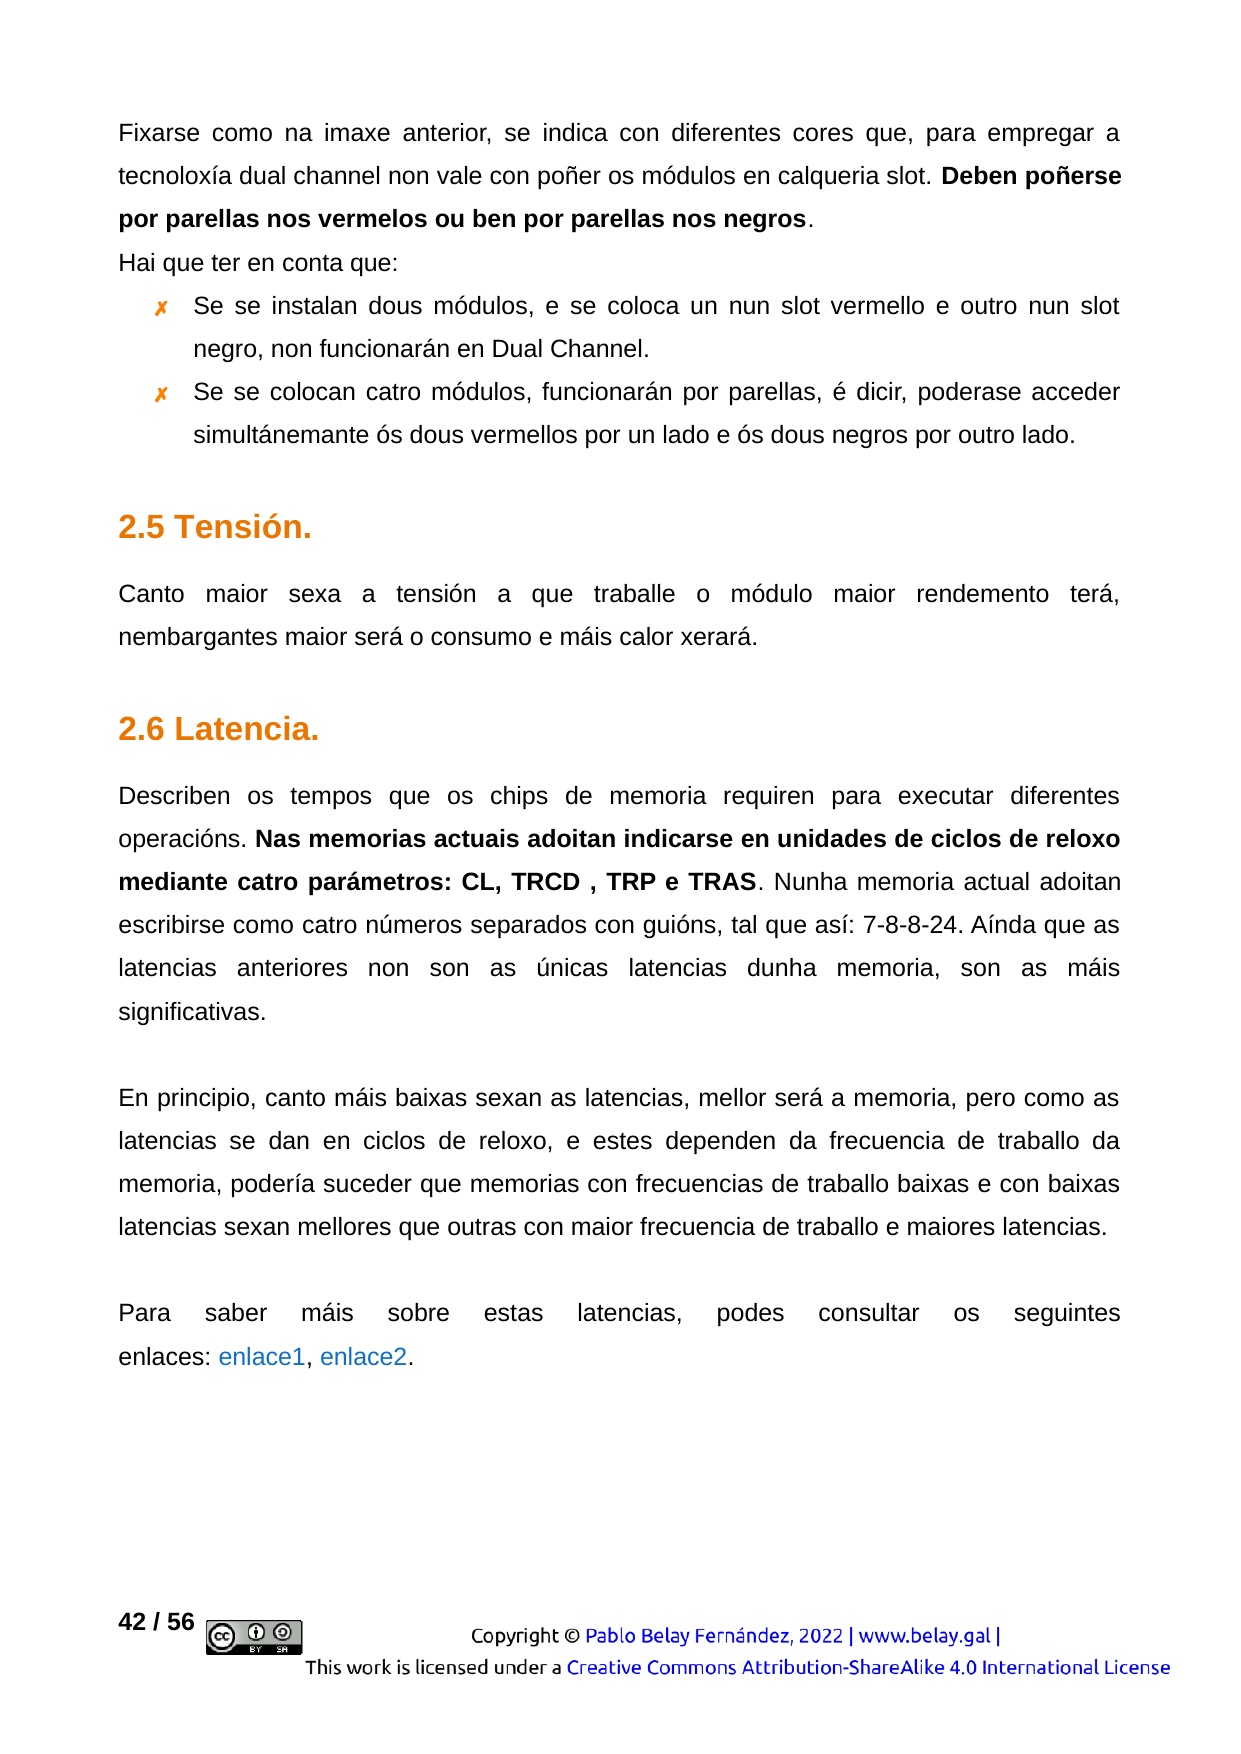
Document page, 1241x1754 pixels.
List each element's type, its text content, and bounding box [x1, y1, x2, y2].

text Para saber máis sobre estas latencias, podes consultar os seguintes enlaces: enlace1, enlace2. [118, 1298, 1122, 1370]
text Hai que ter en conta que: [118, 247, 1122, 276]
picture [200, 1604, 1205, 1690]
text Fixarse como na imaxe anterior, se indica con diferentes cores que, para empregar a tecnoloxía dual channel non vale con poñer os módulos en calqueria slot. Deben poñerse por parellas nos vermelos ou ben por parellas nos negros. [118, 118, 1122, 233]
subtitle 2.5 Tensión. [118, 506, 1122, 545]
text En principio, canto máis baixas sexan as latencias, mellor será a memoria, pero como as latencias se dan en ciclos de reloxo, e estes dependen da frecuencia de traballo da memoria, podería suceder que memorias con frecuencias de traballo baixas e con baixas latencias sexan mellores que outras con maior frecuencia de traballo e maiores latencias. [118, 1083, 1122, 1241]
subtitle 2.6 Latencia. [118, 708, 1122, 747]
text Canto maior sexa a tensión a que traballe o módulo maior rendemento terá, nembargantes maior será o consumo e máis calor xerará. [118, 579, 1122, 651]
list Se se colocan catro módulos, funcionarán por parellas, é dicir, poderase acceder simultánemante ós dous vermellos por un lado e ós dous negros por outro lado. [156, 377, 1122, 449]
list Se se instalan dous módulos, e se coloca un nun slot vermello e outro nun slot negro, non funcionarán en Dual Channel. [156, 291, 1122, 363]
text Describen os tempos que os chips de memoria requiren para executar diferentes operacións. Nas memorias actuais adoitan indicarse en unidades de ciclos de reloxo mediante catro parámetros: CL, TRCD , TRP e TRAS. Nunha memoria actual adoitan escribirse como catro números separados con guións, tal que así: 7-8-8-24. Aínda que as latencias anteriores non son as únicas latencias dunha memoria, son as máis significativas. [118, 781, 1122, 1025]
